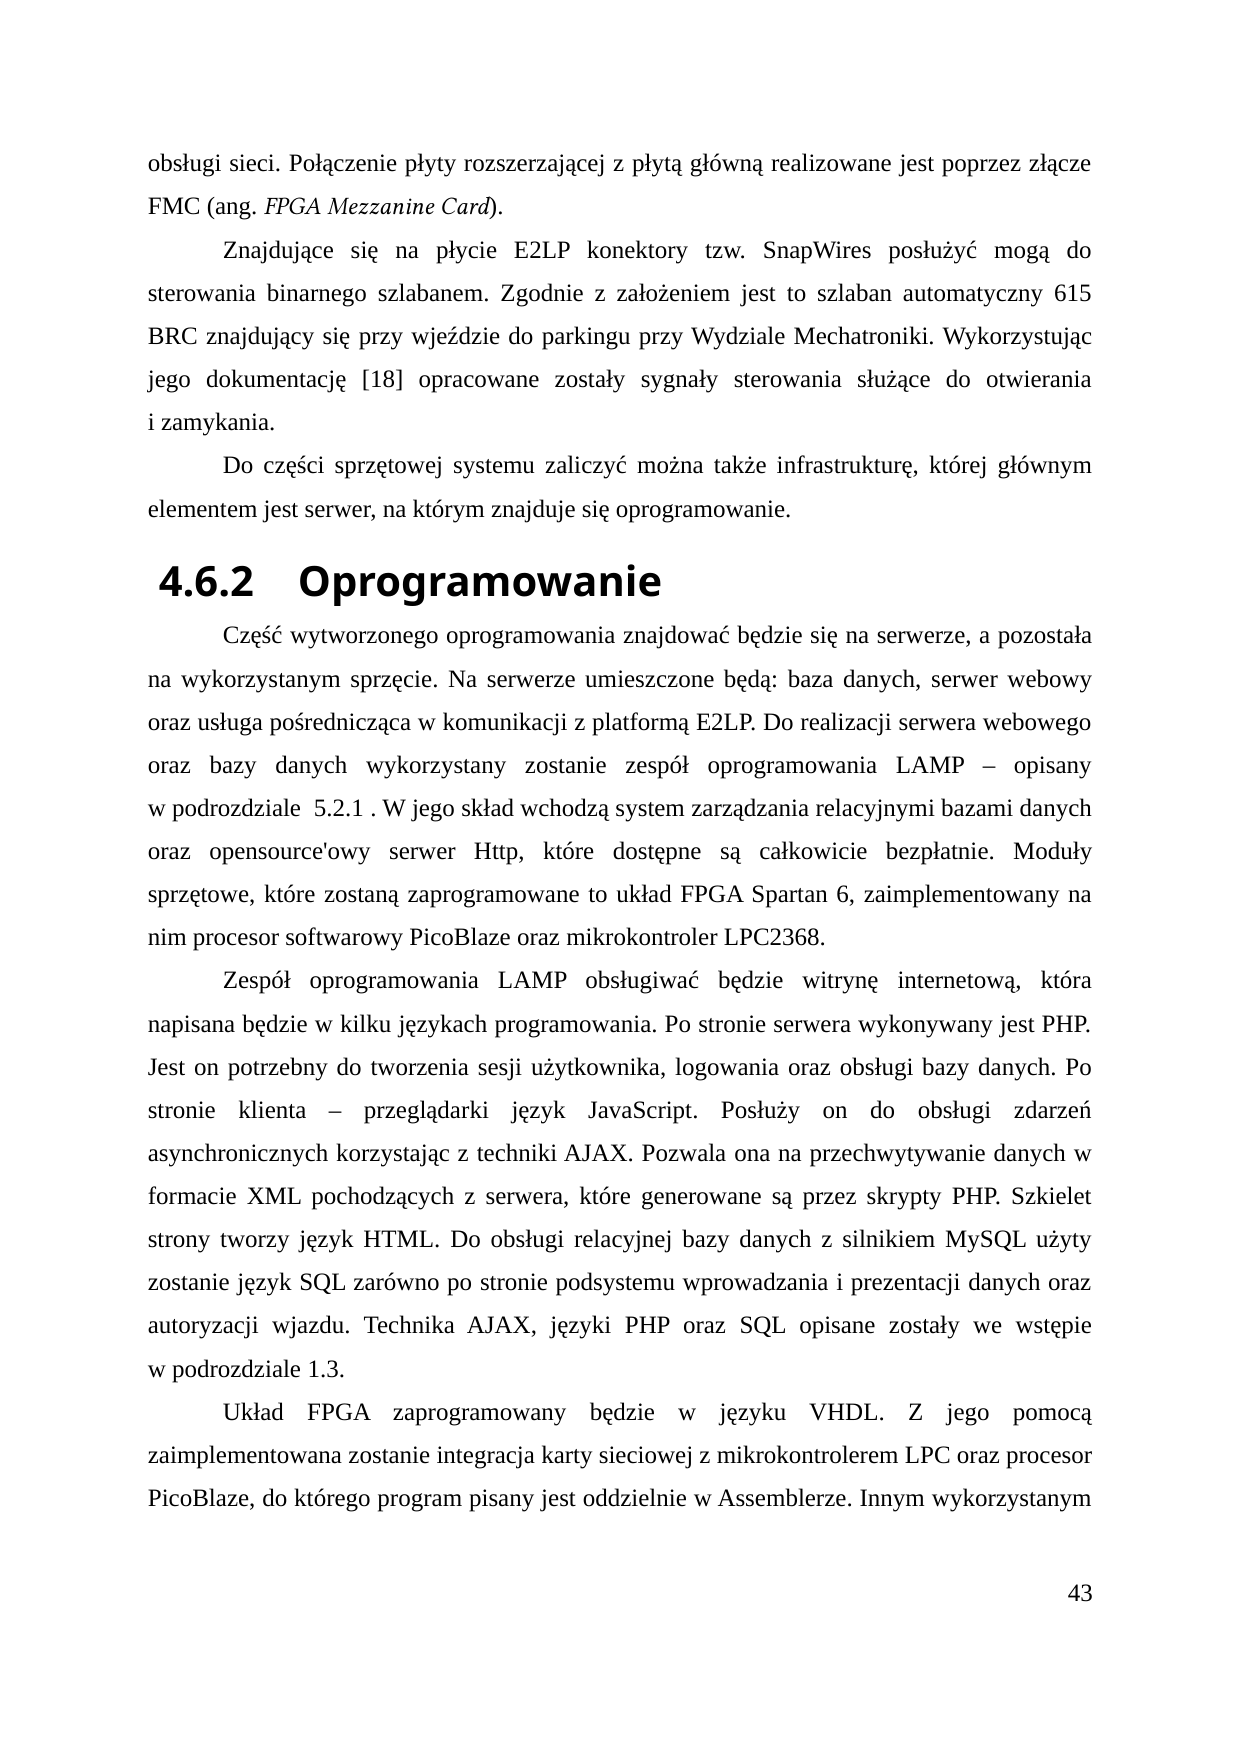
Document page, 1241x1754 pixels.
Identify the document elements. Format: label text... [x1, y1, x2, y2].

text Układ FPGA zaprogramowany będzie w języku VHDL. Z jego pomocą zaimplementowana zostanie integracja karty sieciowej z mikrokontrolerem LPC oraz procesor PicoBlaze, do którego program pisany jest oddzielnie w Assemblerze. Innym wykorzystanym [148, 1397, 1093, 1512]
text obsługi sieci. Połączenie płyty rozszerzającej z płytą główną realizowane jest poprzez złącze FMC (ang. FPGA Mezzanine Card). [148, 148, 1093, 220]
text Zespół oprogramowania LAMP obsługiwać będzie witrynę internetową, która napisana będzie w kilku językach programowania. Po stronie serwera wykonywany jest PHP. Jest on potrzebny do tworzenia sesji użytkownika, logowania oraz obsługi bazy danych. Po stronie klienta – przeglądarki język JavaScript. Posłuży on do obsługi zdarzeń asynchronicznych korzystając z techniki AJAX. Pozwala ona na przechwytywanie danych w formacie XML pochodzących z serwera, które generowane są przez skrypty PHP. Szkielet strony tworzy język HTML. Do obsługi relacyjnej bazy danych z silnikiem MySQL użyty zostanie język SQL zarówno po stronie podsystemu wprowadzania i prezentacji danych oraz autoryzacji wjazdu. Technika AJAX, języki PHP oraz SQL opisane zostały we wstępie w podrozdziale 1.3. [148, 966, 1093, 1382]
text Część wytworzonego oprogramowania znajdować będzie się na serwerze, a pozostała na wykorzystanym sprzęcie. Na serwerze umieszczone będą: baza danych, serwer webowy oraz usługa pośrednicząca w komunikacji z platformą E2LP. Do realizacji serwera webowego oraz bazy danych wykorzystany zostanie zespół oprogramowania LAMP – opisany w podrozdziale 5.2.1. W jego skład wchodzą system zarządzania relacyjnymi bazami danych oraz opensource'owy serwer Http, które dostępne są całkowicie bezpłatnie. Moduły sprzętowe, które zostaną zaprogramowane to układ FPGA Spartan 6, zaimplementowany na nim procesor softwarowy PicoBlaze oraz mikrokontroler LPC2368. [148, 621, 1093, 951]
text Do części sprzętowej systemu zaliczyć można także infrastrukturę, której głównym elementem jest serwer, na którym znajduje się oprogramowanie. [148, 451, 1093, 522]
subtitle Oprogramowanie [148, 551, 1093, 608]
text Znajdujące się na płycie E2LP konektory tzw. SnapWires posłużyć mogą do sterowania binarnego szlabanem. Zgodnie z założeniem jest to szlaban automatyczny 615 BRC znajdujący się przy wjeździe do parkingu przy Wydziale Mechatroniki. Wykorzystując jego dokumentację [18] opracowane zostały sygnały sterowania służące do otwierania i zamykania. [148, 235, 1093, 436]
